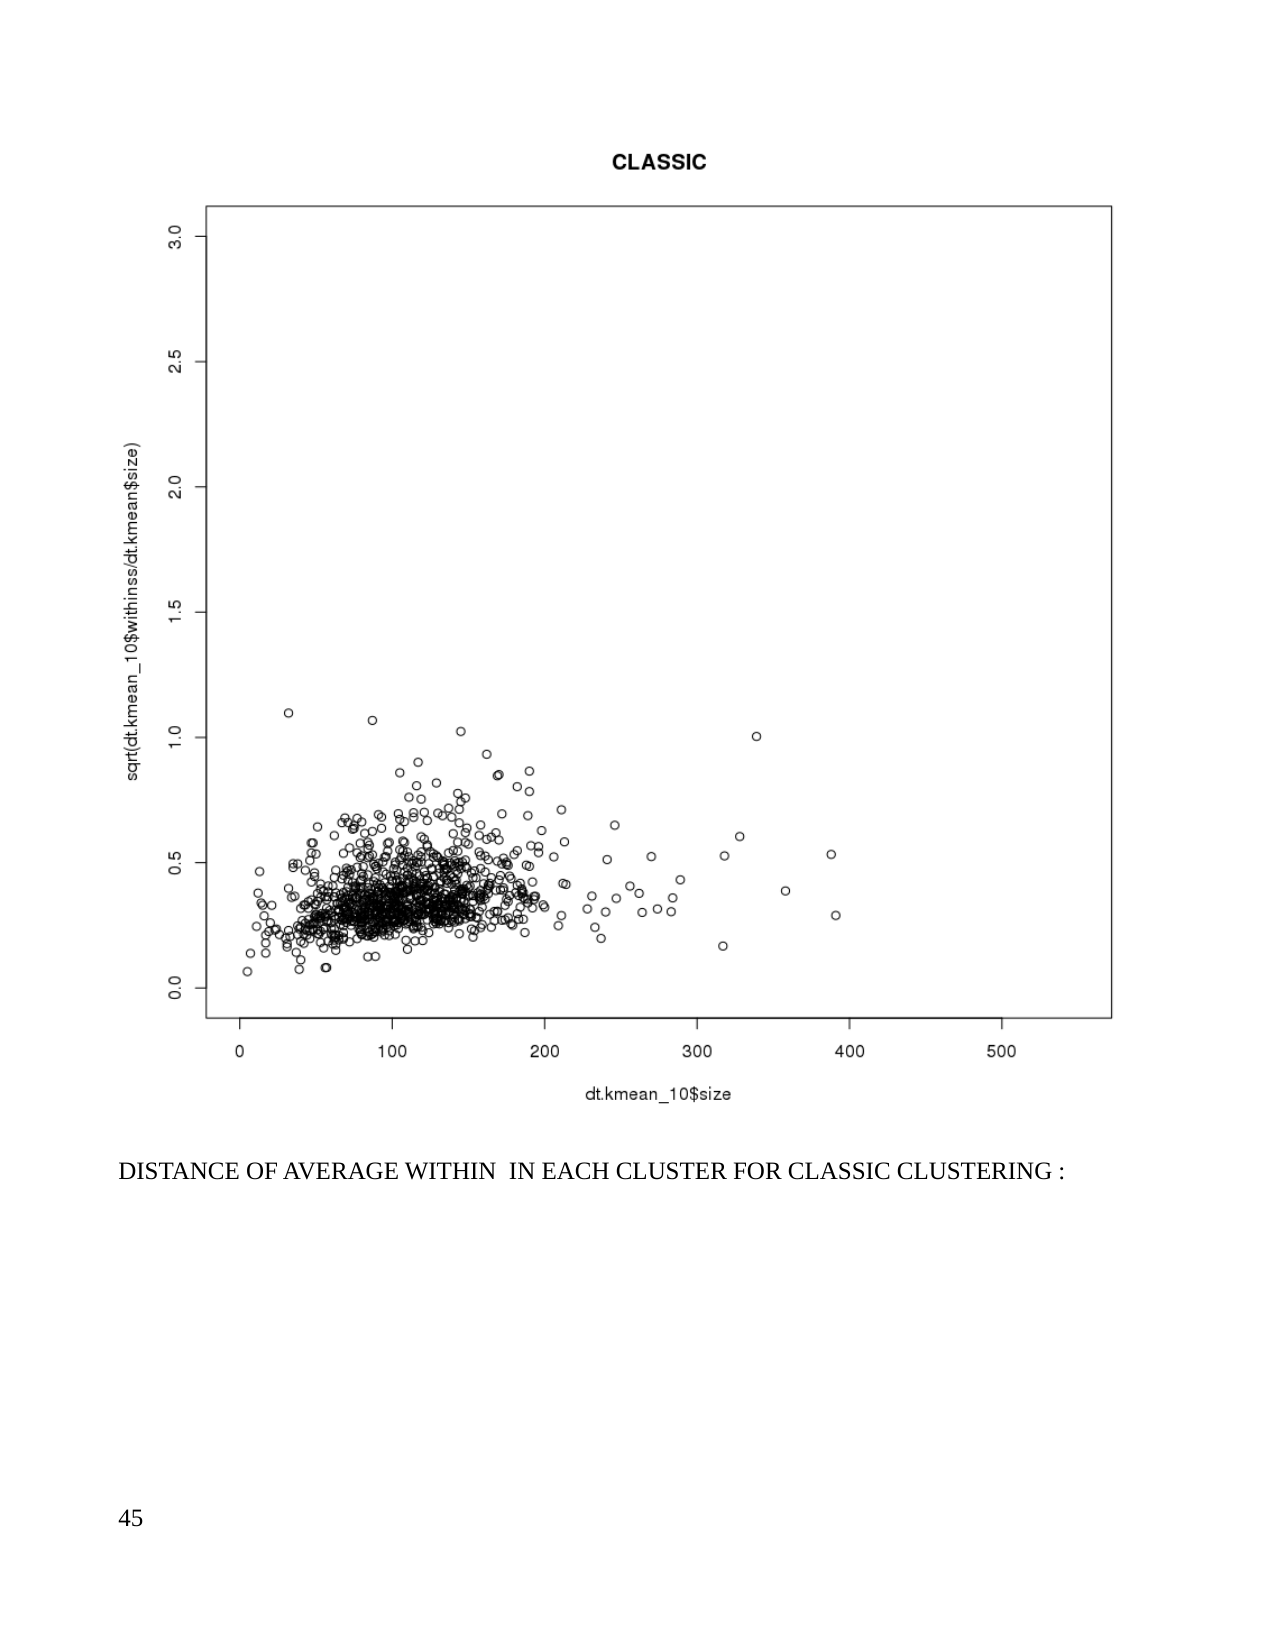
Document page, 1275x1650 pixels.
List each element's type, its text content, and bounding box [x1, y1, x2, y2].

text DISTANCE OF AVERAGE WITHIN IN EACH CLUSTER FOR CLASSIC CLUSTERING : [118, 1156, 1157, 1185]
picture [118, 118, 1157, 1128]
